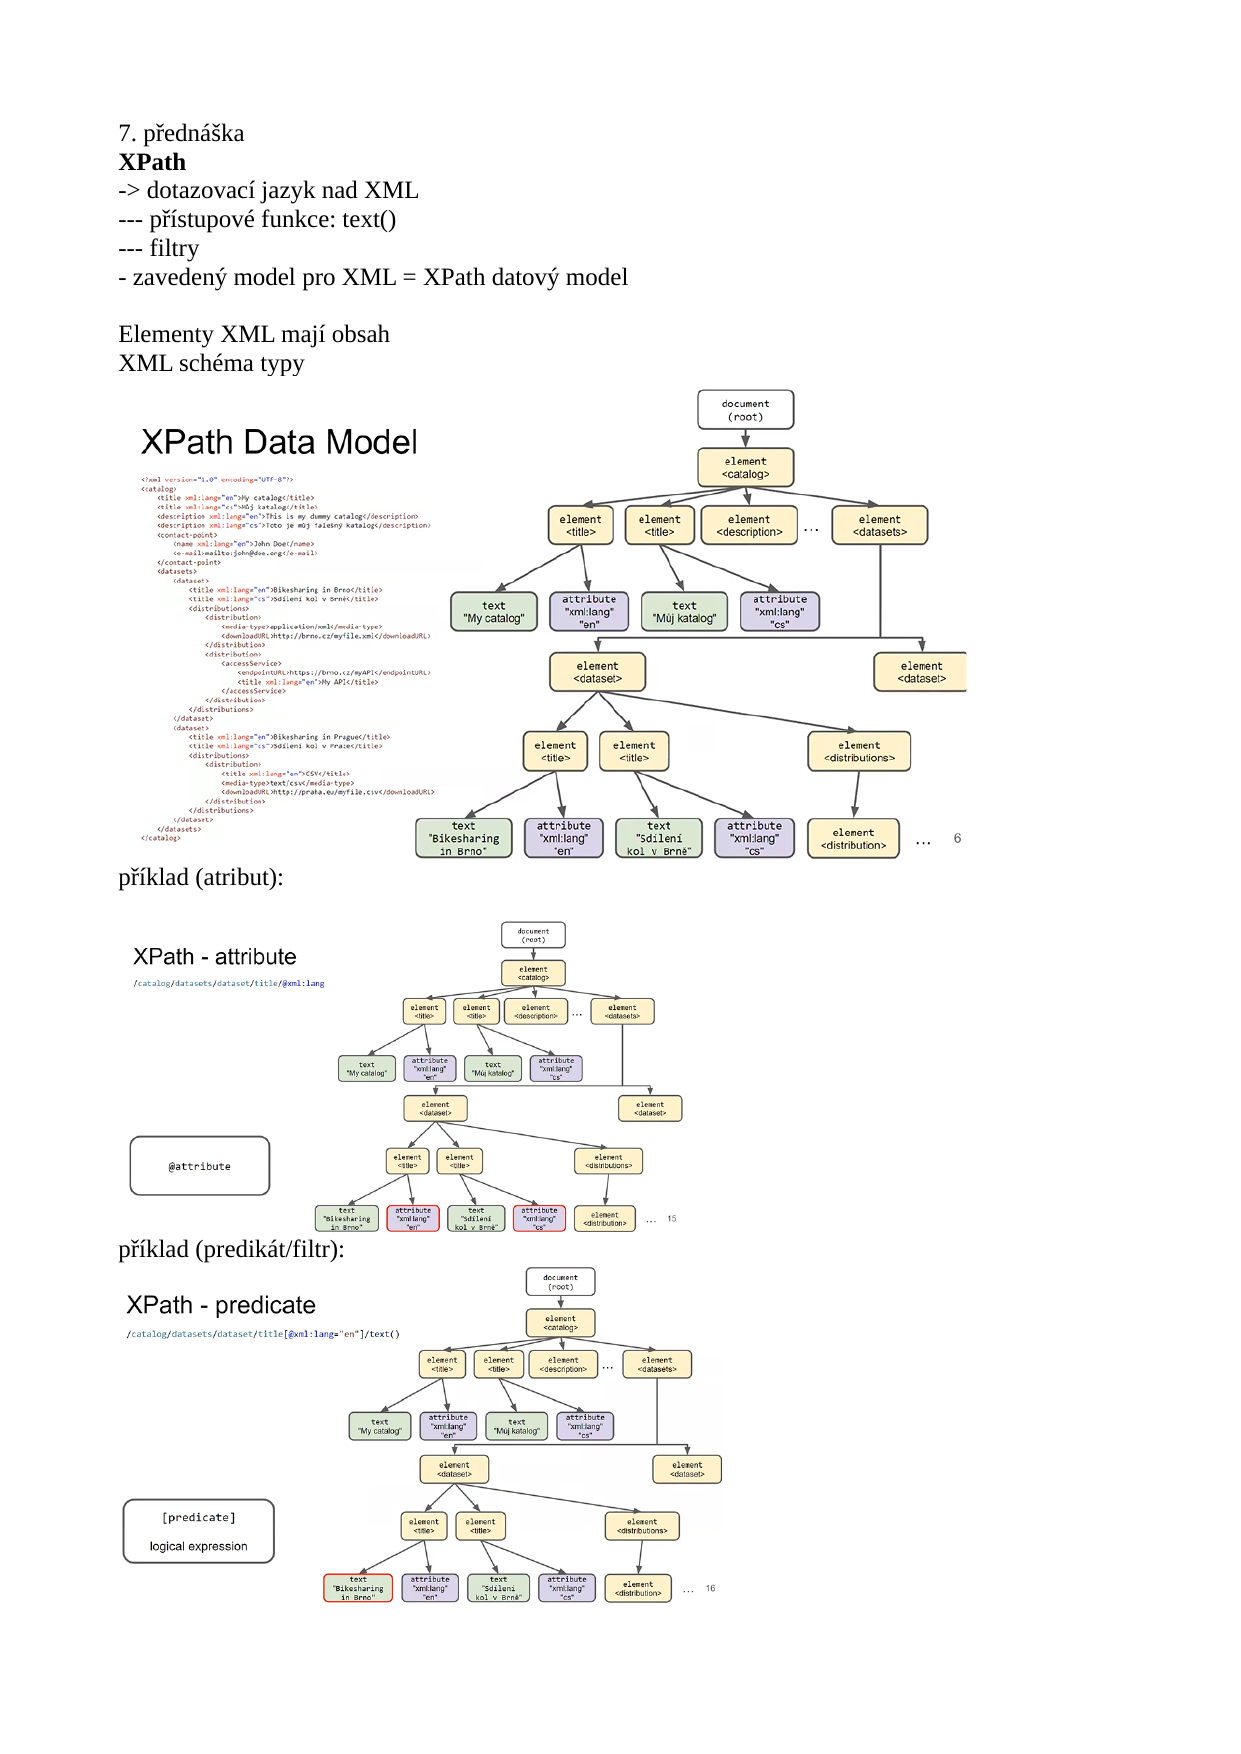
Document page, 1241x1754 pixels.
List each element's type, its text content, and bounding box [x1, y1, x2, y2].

picture [118, 1263, 723, 1604]
picture [118, 376, 967, 863]
text [118, 1263, 1122, 1633]
picture [118, 914, 685, 1235]
text 7. přednáška XPath -> dotazovací jazyk nad XML --- přístupové funkce: text() --- filtry - zavedený model pro XML = XPath datový model Elementy XML mají obsah XML schéma typy příklad (atribut): příklad (predikát/filtr): [118, 118, 1122, 1263]
